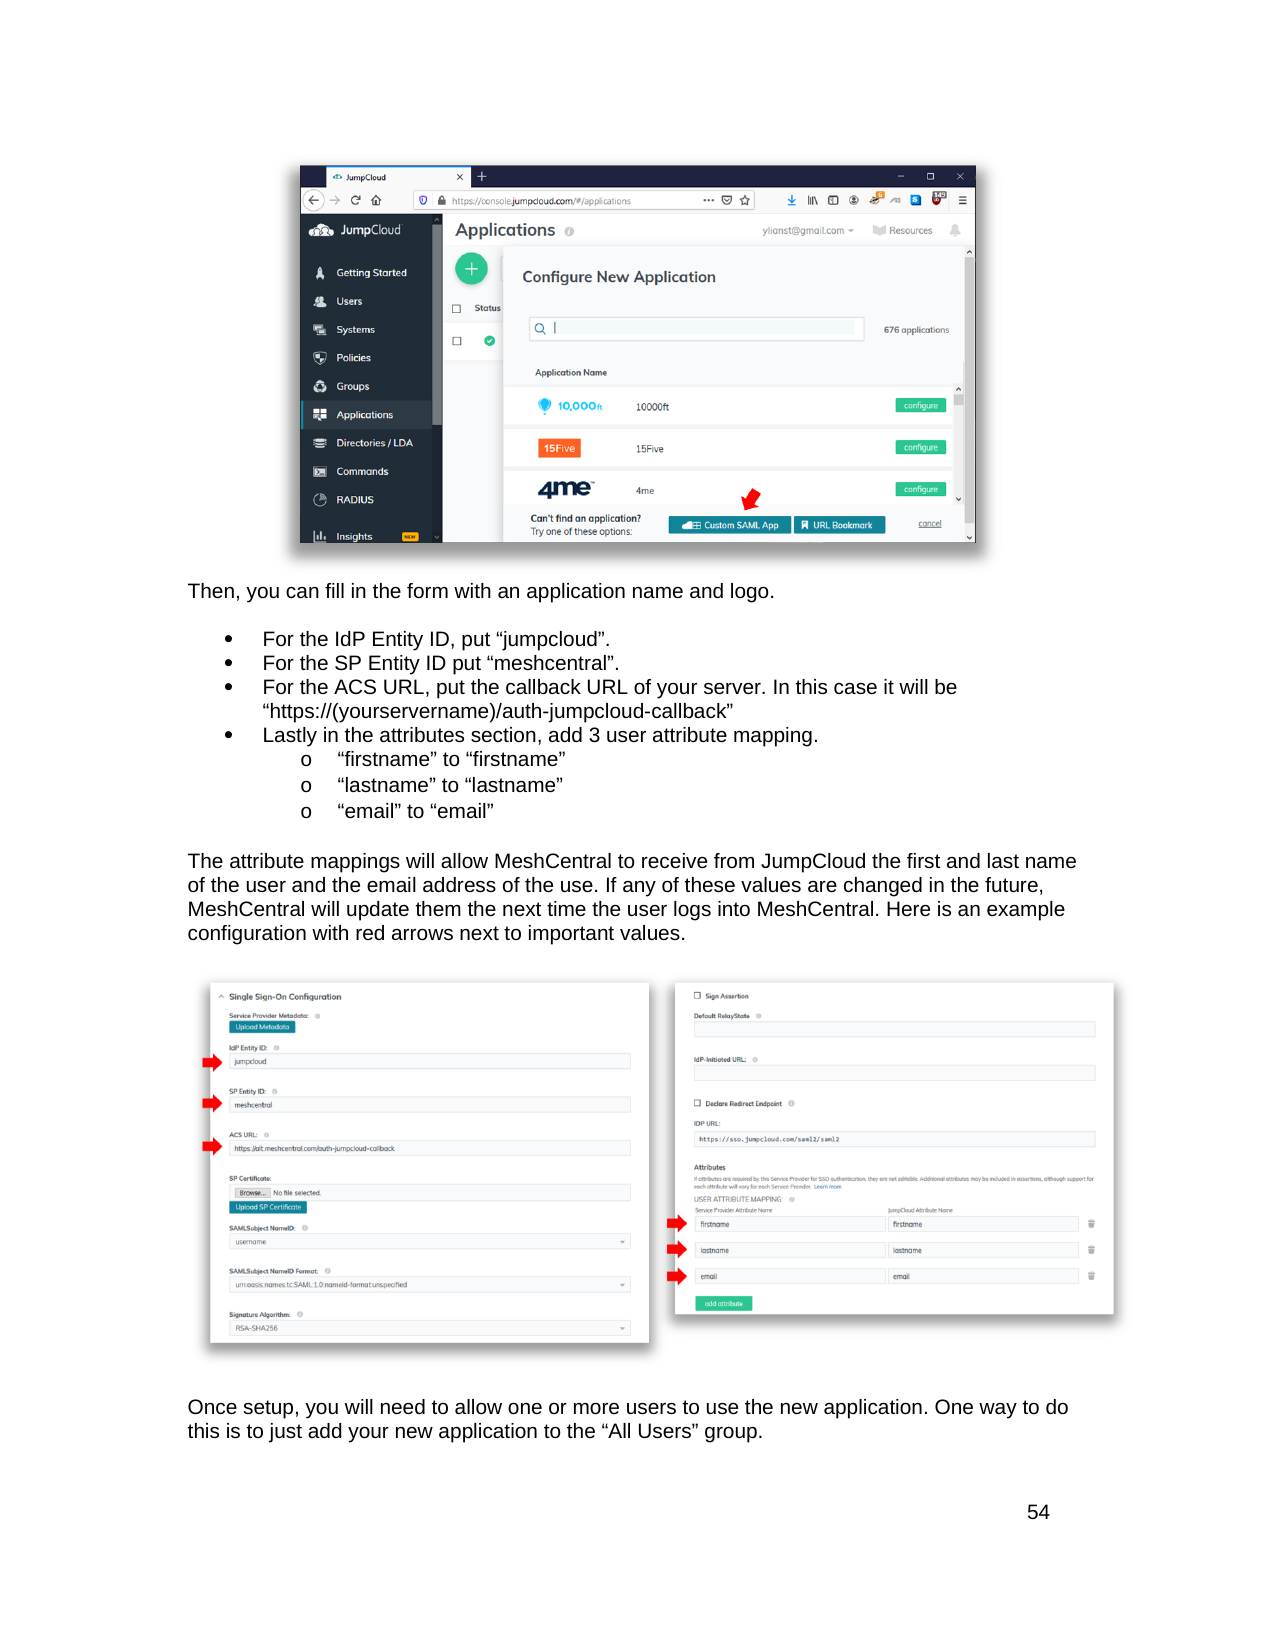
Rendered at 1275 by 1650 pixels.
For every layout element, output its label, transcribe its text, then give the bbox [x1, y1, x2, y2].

text The attribute mappings will allow MeshCentral to receive from JumpCloud the first and last name of the user and the email address of the use. If any of these values are changed in the future, MeshCentral will update them the next time the user logs into MeshCentral. Here is an example configuration with red arrows next to important values. [187, 849, 1087, 944]
list For the ACS URL, put the callback URL of your server. In this case it will be “https://(yourservername)/auth-jumpcloud-callback” [225, 675, 1087, 723]
list Lastly in the attributes section, add 3 user attribute mapping. [225, 723, 1087, 747]
list “firstname” to “firstname” [300, 747, 1087, 773]
text Then, you can fill in the form with an application name and logo. [187, 579, 1087, 603]
text Once setup, you will need to allow one or more users to use the new application. One way to do this is to just add your new application to the “All Users” group. [187, 1395, 1087, 1443]
list “email” to “email” [300, 799, 1087, 825]
list For the SP Entity ID put “meshcentral”. [225, 651, 1087, 675]
list For the IdP Entity ID, put “jumpcloud”. [225, 627, 1087, 651]
list “lastname” to “lastname” [300, 773, 1087, 799]
